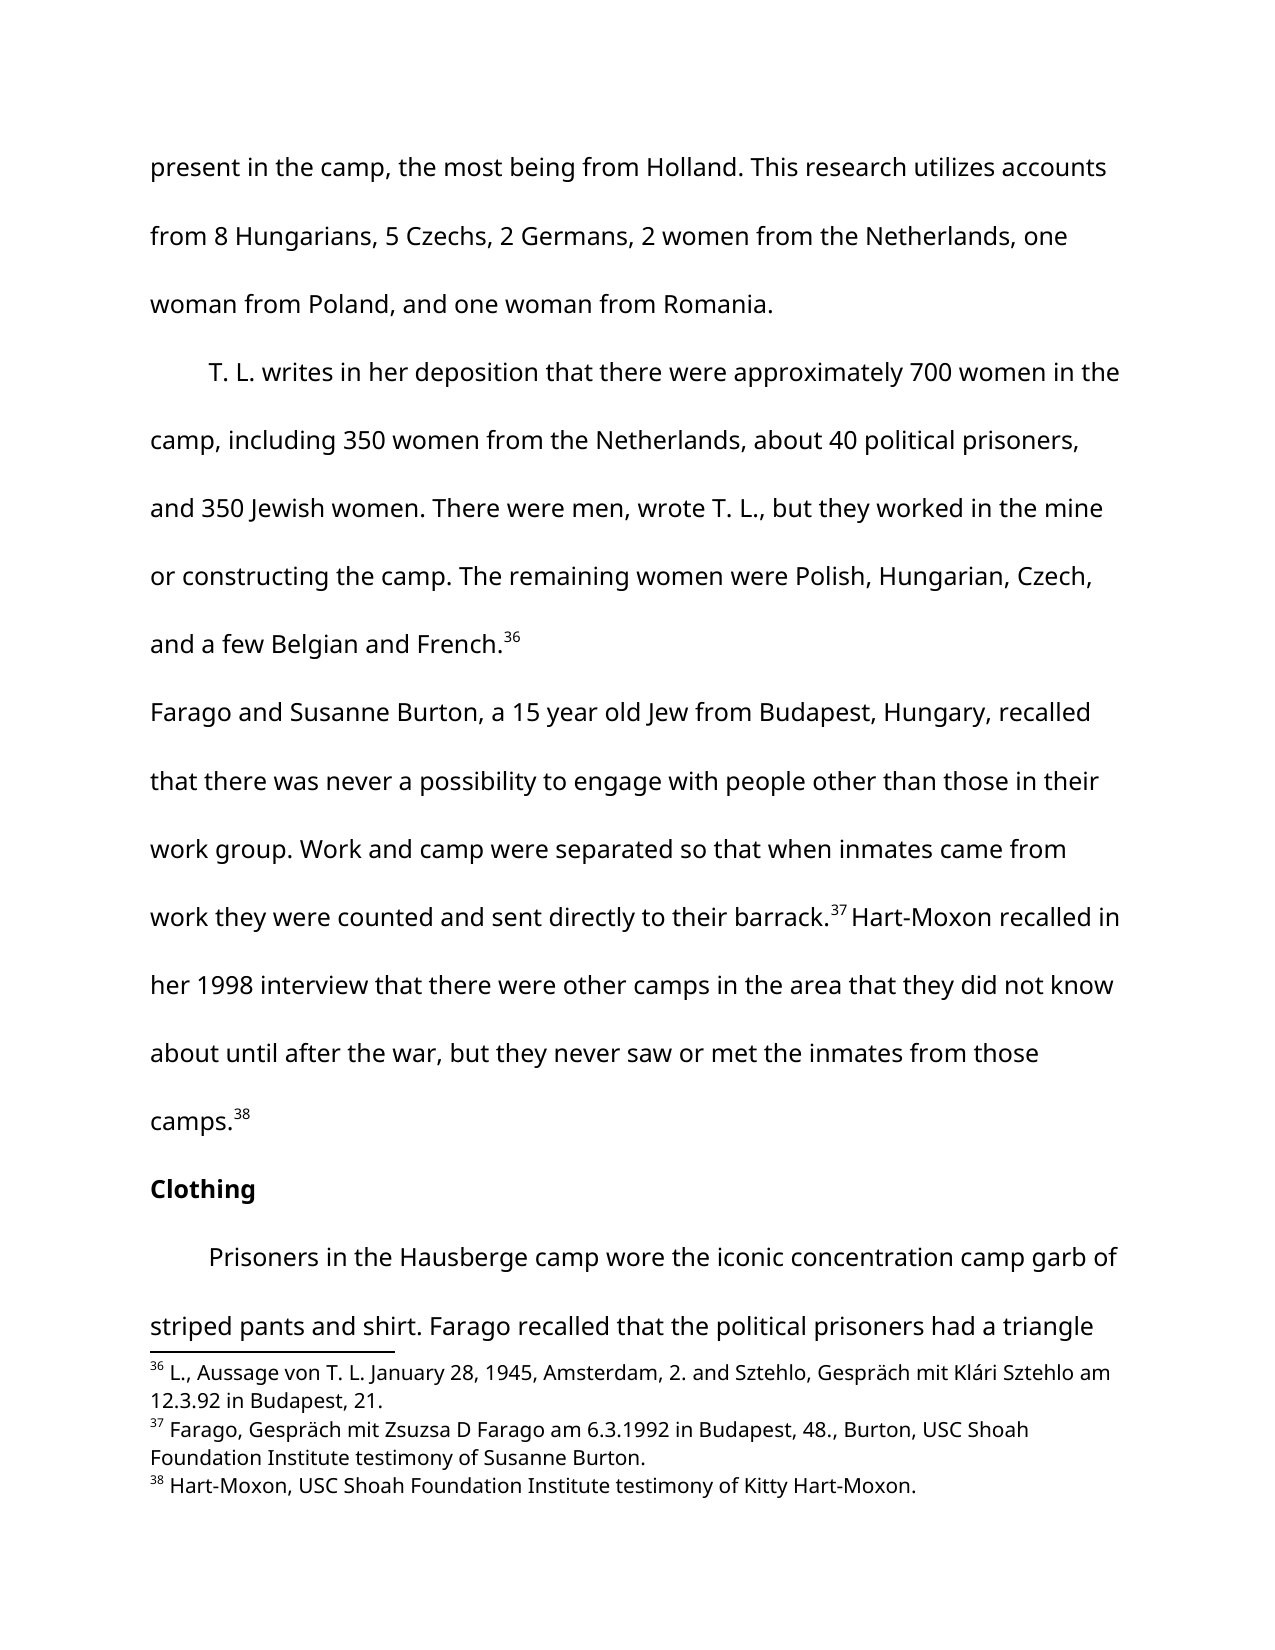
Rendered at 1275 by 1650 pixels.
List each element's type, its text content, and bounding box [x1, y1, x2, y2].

text T. L. writes in her deposition that there were approximately 700 women in the camp, including 350 women from the Netherlands, about 40 political prisoners, and 350 Jewish women. There were men, wrote T. L., but they worked in the mine or constructing the camp. The remaining women were Polish, Hungarian, Czech, and a few Belgian and French. [150, 354, 1125, 661]
text Farago and Susanne Burton, a 15 year old Jew from Budapest, Hungary, recalled that there was never a possibility to engage with people other than those in their work group. Work and camp were separated so that when inmates came from work they were counted and sent directly to their barrack. Hart-Moxon recalled in her 1998 interview that there were other camps in the area that they did not know about until after the war, but they never saw or met the inmates from those camps. [150, 695, 1125, 1138]
text Clothing [150, 1172, 1125, 1206]
text present in the camp, the most being from Holland. This research utilizes accounts from 8 Hungarians, 5 Czechs, 2 Germans, 2 women from the Netherlands, one woman from Poland, and one woman from Romania. [150, 150, 1125, 320]
text Farago, Gespräch mit Zsuzsa D Farago am 6.3.1992 in Budapest, 48., Burton, USC Shoah Foundation Institute testimony of Susanne Burton. [150, 1415, 1125, 1472]
text Hart-Moxon, USC Shoah Foundation Institute testimony of Kitty Hart-Moxon. [150, 1472, 1125, 1500]
text L., Aussage von T. L. January 28, 1945, Amsterdam, 2. and Sztehlo, Gespräch mit Klári Sztehlo am 12.3.92 in Budapest, 21. [150, 1358, 1125, 1415]
text Prisoners in the Hausberge camp wore the iconic concentration camp garb of striped pants and shirt. Farago recalled that the political prisoners had a triangle [150, 1240, 1125, 1342]
